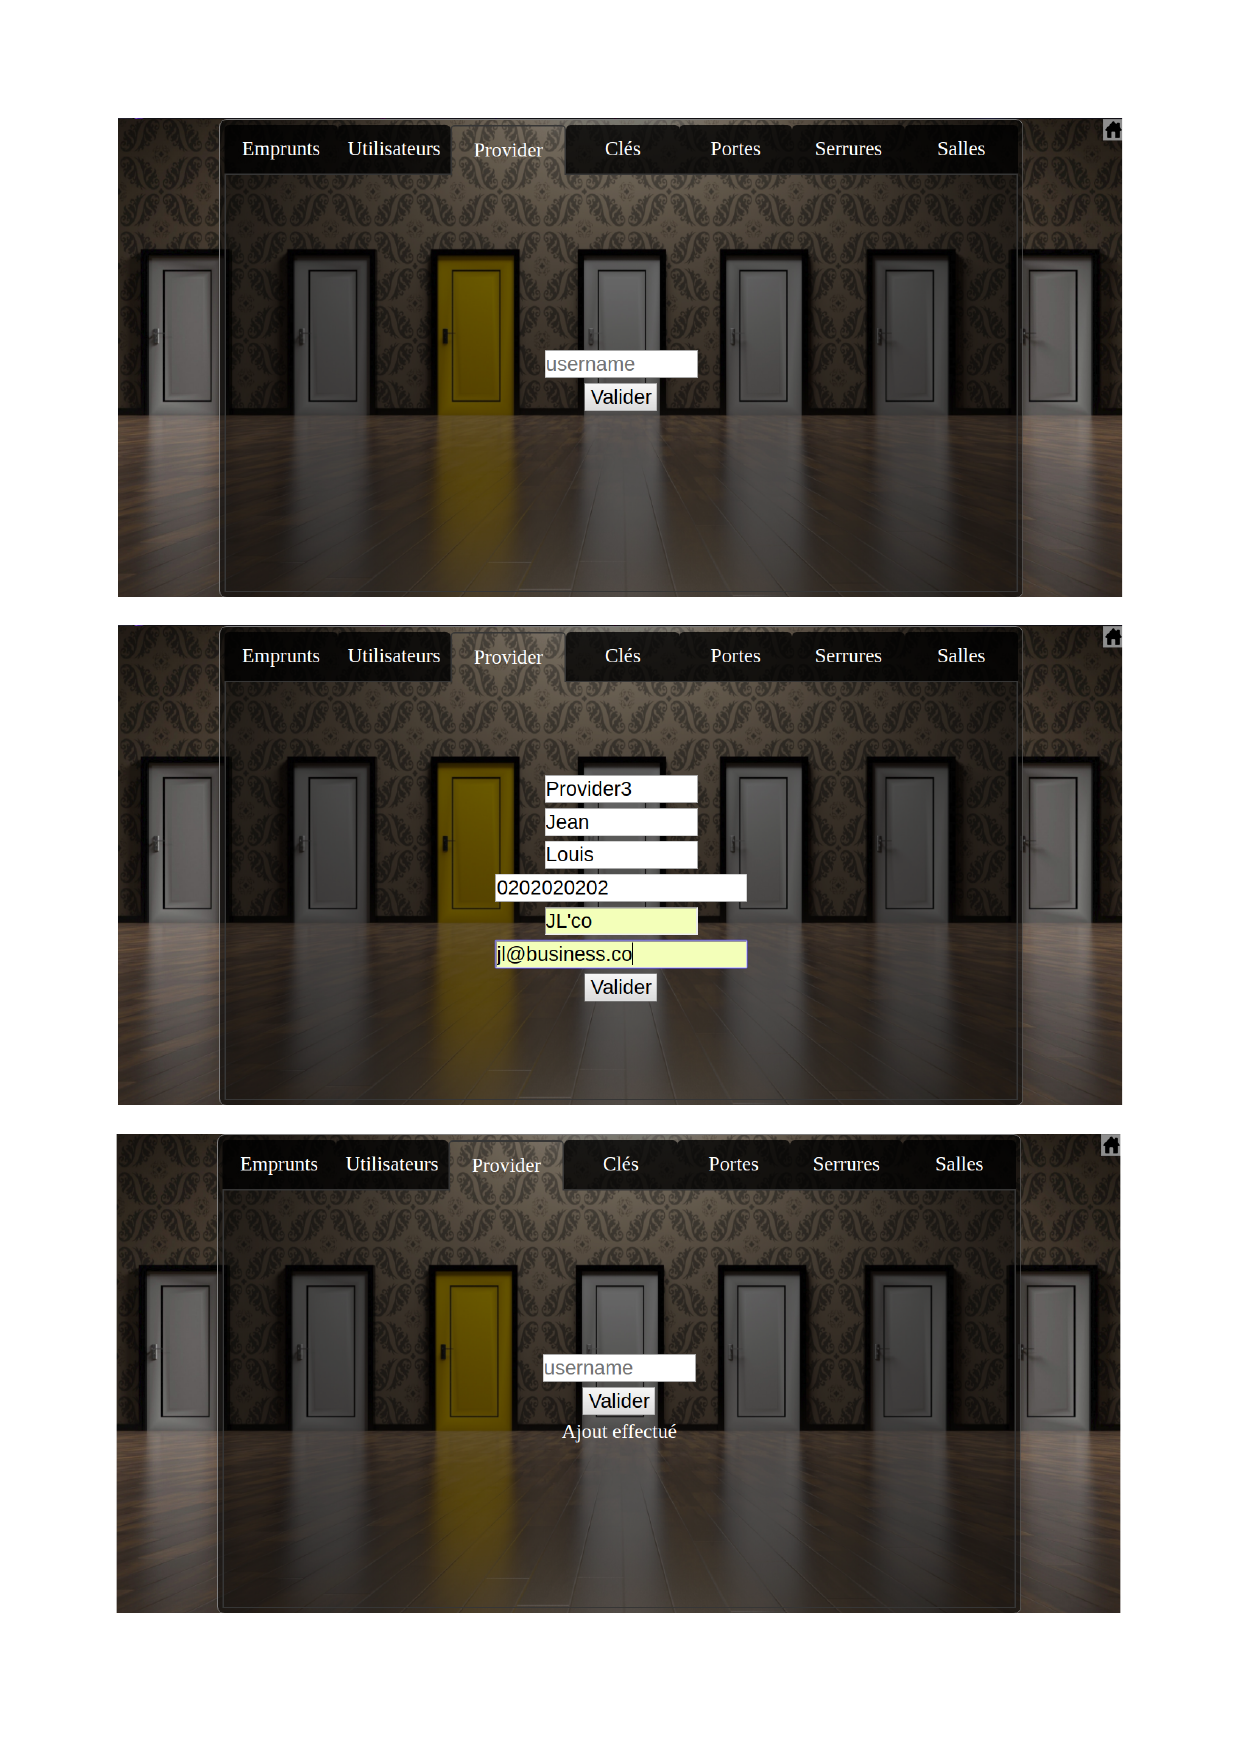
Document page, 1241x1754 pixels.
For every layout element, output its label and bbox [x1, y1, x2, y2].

picture [118, 625, 1123, 1105]
picture [118, 118, 1123, 597]
picture [116, 1134, 1121, 1613]
